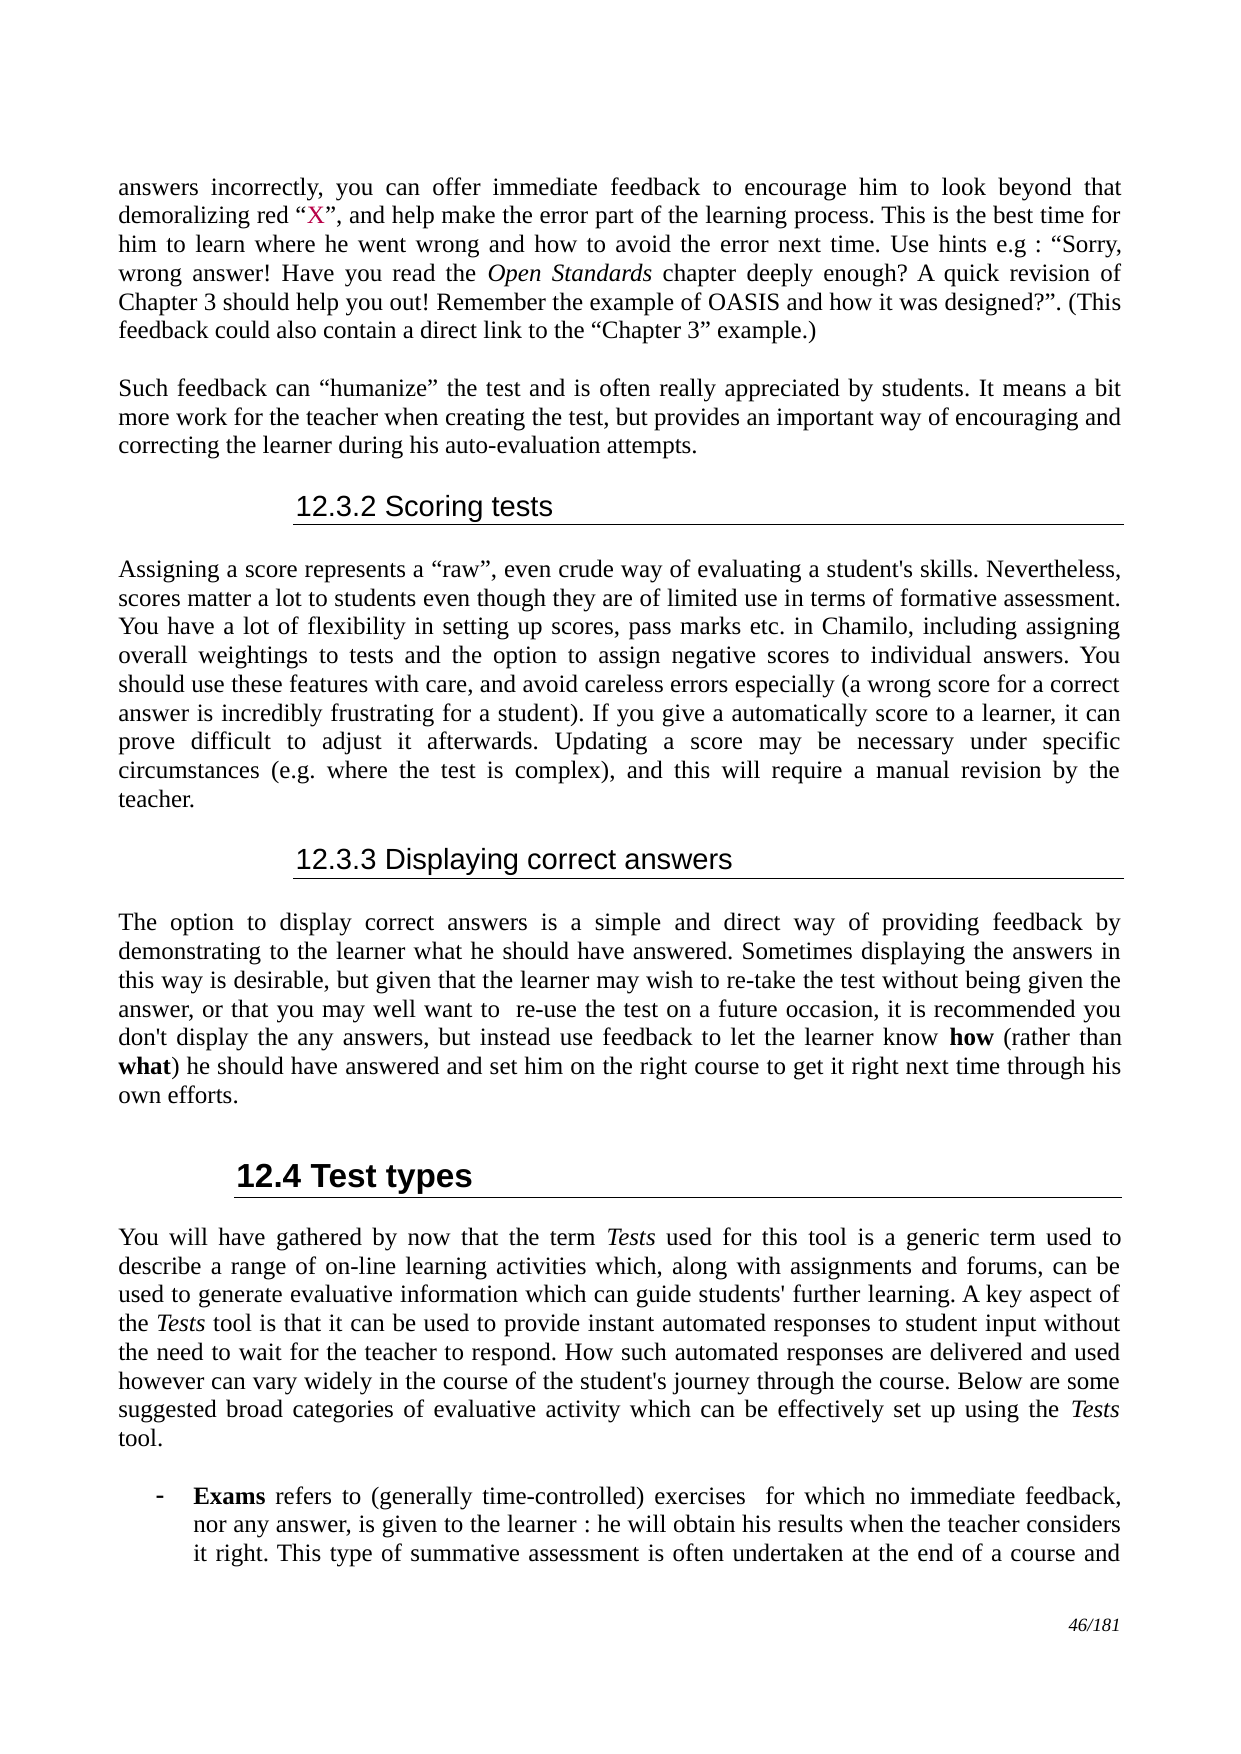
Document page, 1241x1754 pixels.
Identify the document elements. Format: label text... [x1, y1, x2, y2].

subtitle Test types [234, 1156, 1122, 1197]
text Assigning a score represents a “raw”, even crude way of evaluating a student's skills. Nevertheless, scores matter a lot to students even though they are of limited use in terms of formative assessment. You have a lot of flexibility in setting up scores, pass marks etc. in Chamilo, including assigning overall weightings to tests and the option to assign negative scores to individual answers. You should use these features with care, and avoid careless errors especially (a wrong score for a correct answer is incredibly frustrating for a student). If you give a automatically score to a learner, it can prove difficult to adjust it afterwards. Updating a score may be necessary under specific circumstances (e.g. where the test is complex), and this will require a manual revision by the teacher. [118, 554, 1122, 813]
text Such feedback can “humanize” the test and is often really appreciated by students. It means a bit more work for the teacher when creating the test, but provides an important way of encouraging and correcting the learner during his auto-evaluation attempts. [118, 373, 1122, 459]
subtitle Displaying correct answers [293, 842, 1124, 878]
text You will have gathered by now that the term Tests used for this tool is a generic term used to describe a range of on-line learning activities which, along with assignments and forums, can be used to generate evaluative information which can guide students' further learning. A key aspect of the Tests tool is that it can be used to provide instant automated responses to student input without the need to wait for the teacher to respond. How such automated responses are delivered and used however can vary widely in the course of the student's journey through the course. Below are some suggested broad categories of evaluative activity which can be effectively set up using the Tests tool. [118, 1222, 1122, 1452]
text The option to display correct answers is a simple and direct way of providing feedback by demonstrating to the learner what he should have answered. Sometimes displaying the answers in this way is desirable, but given that the learner may wish to re-take the test without being given the answer, or that you may well want to re-use the test on a future occasion, it is recommended you don't display the any answers, but instead use feedback to let the learner know how (rather than what) he should have answered and set him on the right course to get it right next time through his own efforts. [118, 907, 1122, 1109]
subtitle Scoring tests [293, 488, 1124, 524]
text answers incorrectly, you can offer immediate feedback to encourage him to look beyond that demoralizing red “X”, and help make the error part of the learning process. This is the best time for him to learn where he went wrong and how to avoid the error next time. Use hints e.g : “Sorry, wrong answer! Have you read the Open Standards chapter deeply enough? A quick revision of Chapter 3 should help you out! Remember the example of OASIS and how it was designed?”. (This feedback could also contain a direct link to the “Chapter 3” example.) [118, 172, 1122, 344]
list Exams refers to (generally time-controlled) exercises for which no immediate feedback, nor any answer, is given to the learner : he will obtain his results when the teacher considers it right. This type of summative assessment is often undertaken at the end of a course and [156, 1481, 1122, 1567]
